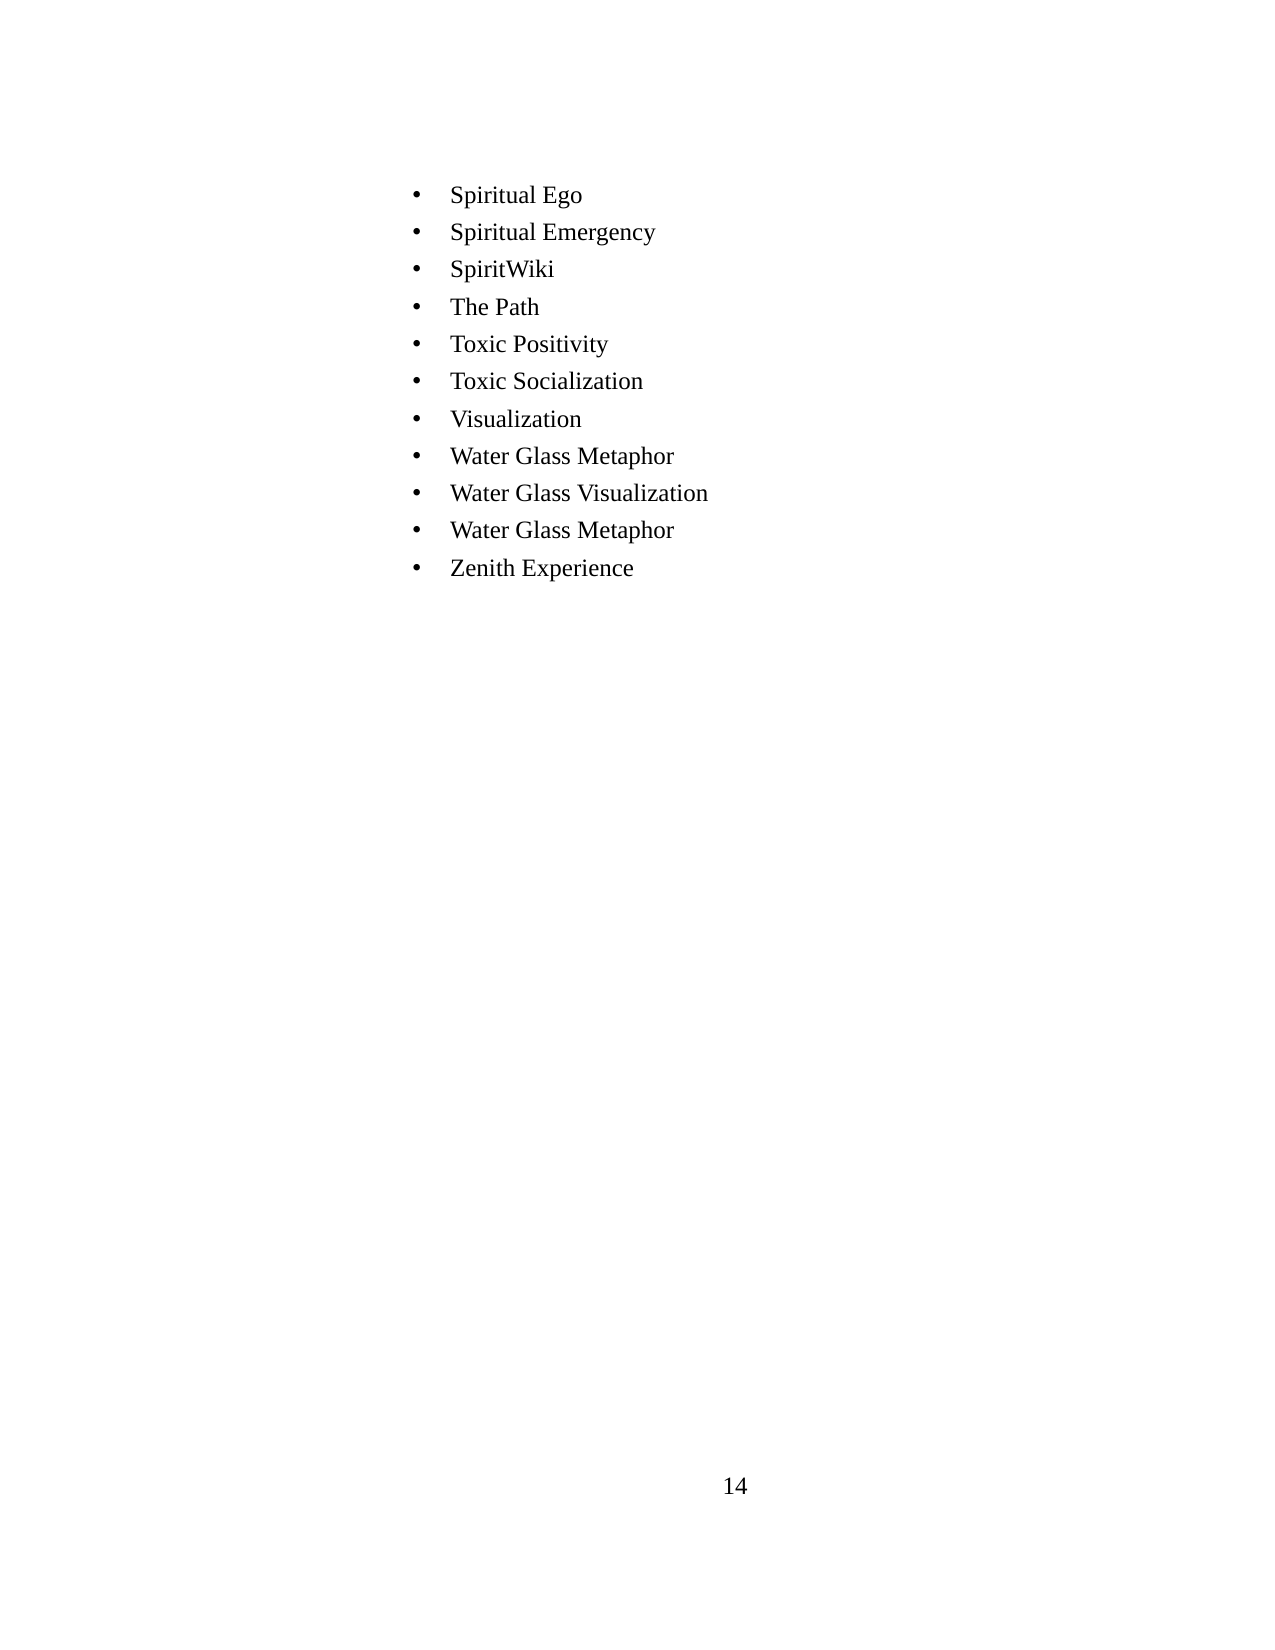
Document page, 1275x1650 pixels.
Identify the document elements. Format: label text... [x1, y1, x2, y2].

list Water Glass Visualization [412, 478, 1095, 507]
list Toxic Positivity [412, 329, 1095, 358]
list Water Glass Metaphor [412, 441, 1095, 470]
list Toxic Socialization [412, 366, 1095, 395]
list Spiritual Ego [412, 180, 1095, 209]
list Spiritual Emergency [412, 217, 1095, 246]
list Zenith Experience [412, 553, 1095, 582]
list The Path [412, 292, 1095, 321]
list SpiritWiki [412, 254, 1095, 283]
list Water Glass Metaphor [412, 516, 1095, 544]
list Visualization [412, 404, 1095, 432]
